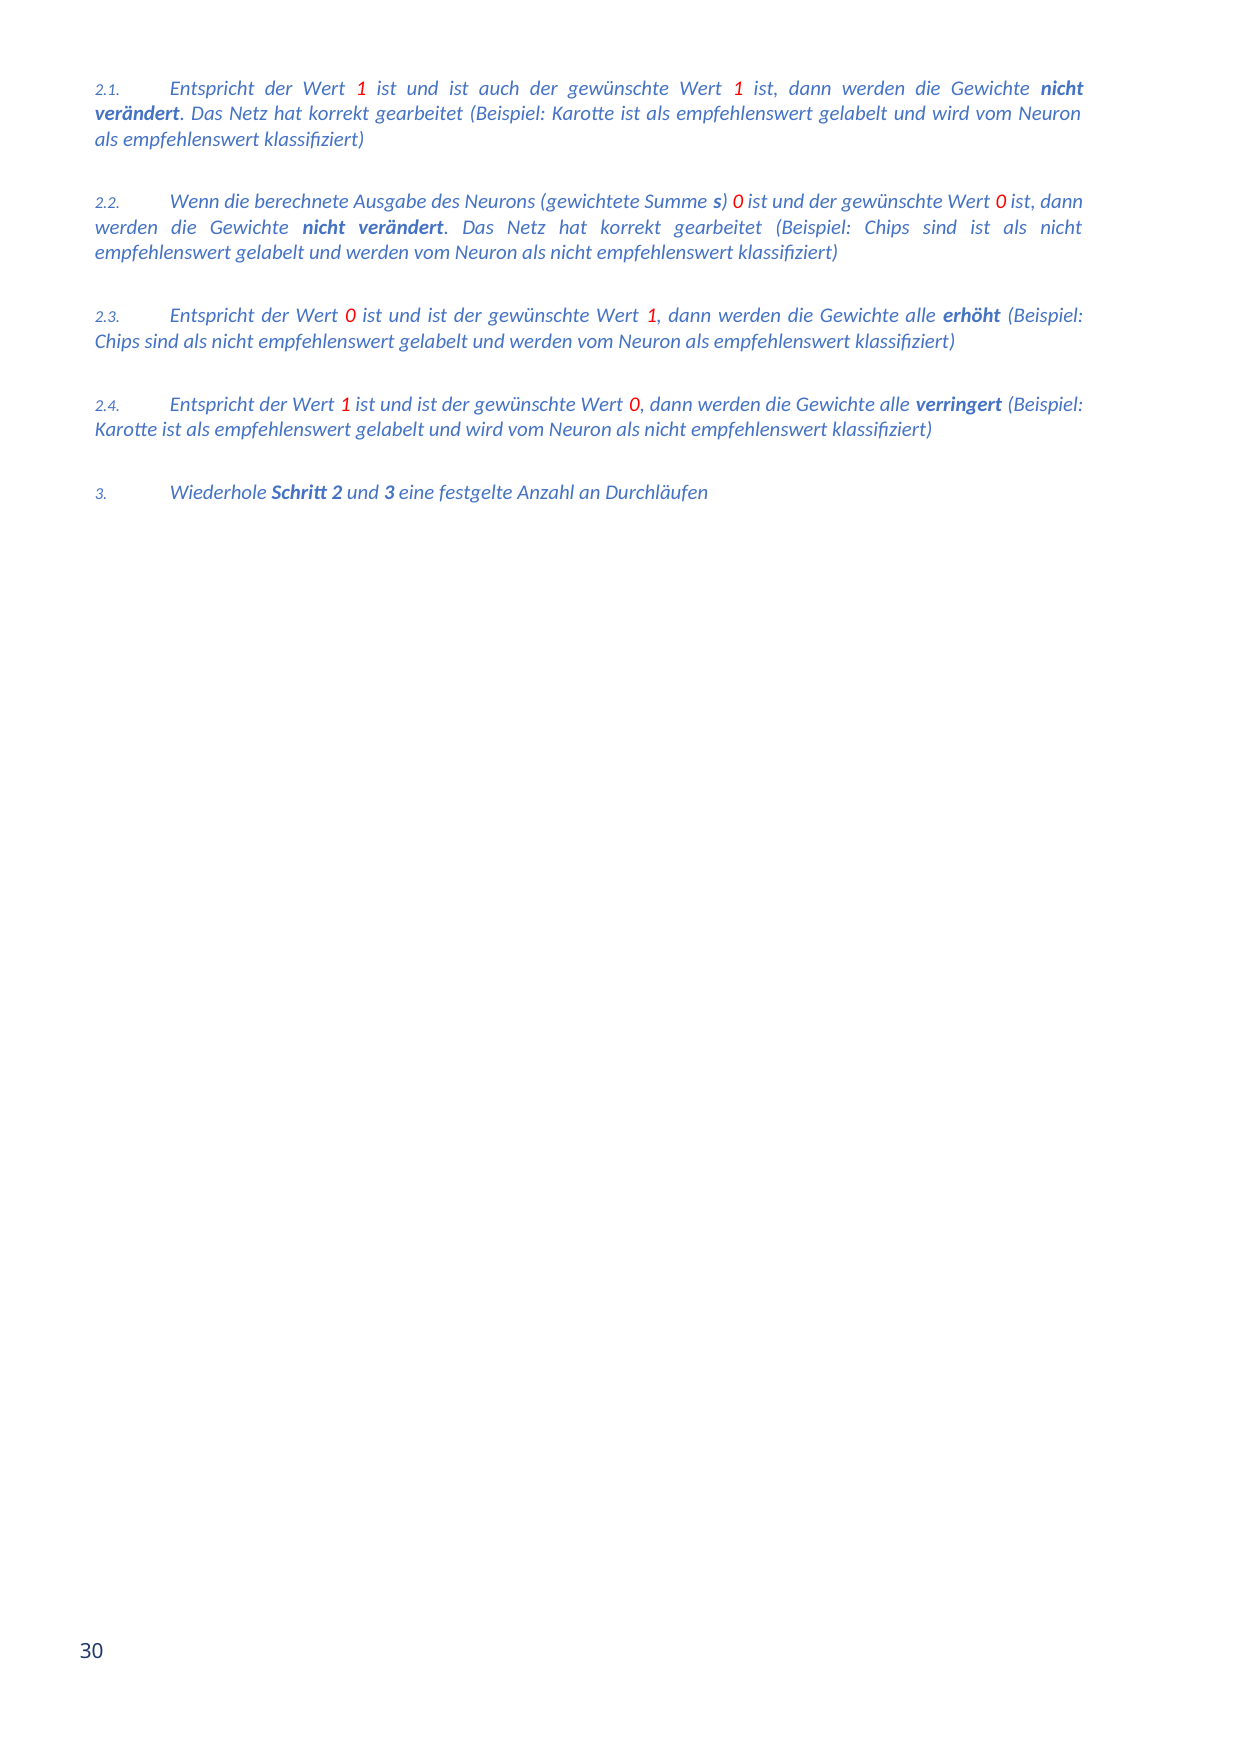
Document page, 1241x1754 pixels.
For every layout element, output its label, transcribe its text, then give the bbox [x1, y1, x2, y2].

list Wiederhole Schritt 2 und 3 eine festgelte Anzahl an Durchläufen [94, 479, 1086, 504]
list Entspricht der Wert 0 ist und ist der gewünschte Wert 1, dann werden die Gewichte alle erhöht (Beispiel: Chips sind als nicht empfehlenswert gelabelt und werden vom Neuron als empfehlenswert klassifiziert) [94, 302, 1086, 353]
list Entspricht der Wert 1 ist und ist auch der gewünschte Wert 1 ist, dann werden die Gewichte nicht verändert. Das Netz hat korrekt gearbeitet (Beispiel: Karotte ist als empfehlenswert gelabelt und wird vom Neuron als empfehlenswert klassifiziert) [94, 75, 1086, 151]
list Entspricht der Wert 1 ist und ist der gewünschte Wert 0, dann werden die Gewichte alle verringert (Beispiel: Karotte ist als empfehlenswert gelabelt und wird vom Neuron als nicht empfehlenswert klassifiziert) [94, 391, 1086, 442]
list Wenn die berechnete Ausgabe des Neurons (gewichtete Summe s) 0 ist und der gewünschte Wert 0 ist, dann werden die Gewichte nicht verändert. Das Netz hat korrekt gearbeitet (Beispiel: Chips sind ist als nicht empfehlenswert gelabelt und werden vom Neuron als nicht empfehlenswert klassifiziert) [94, 189, 1086, 265]
